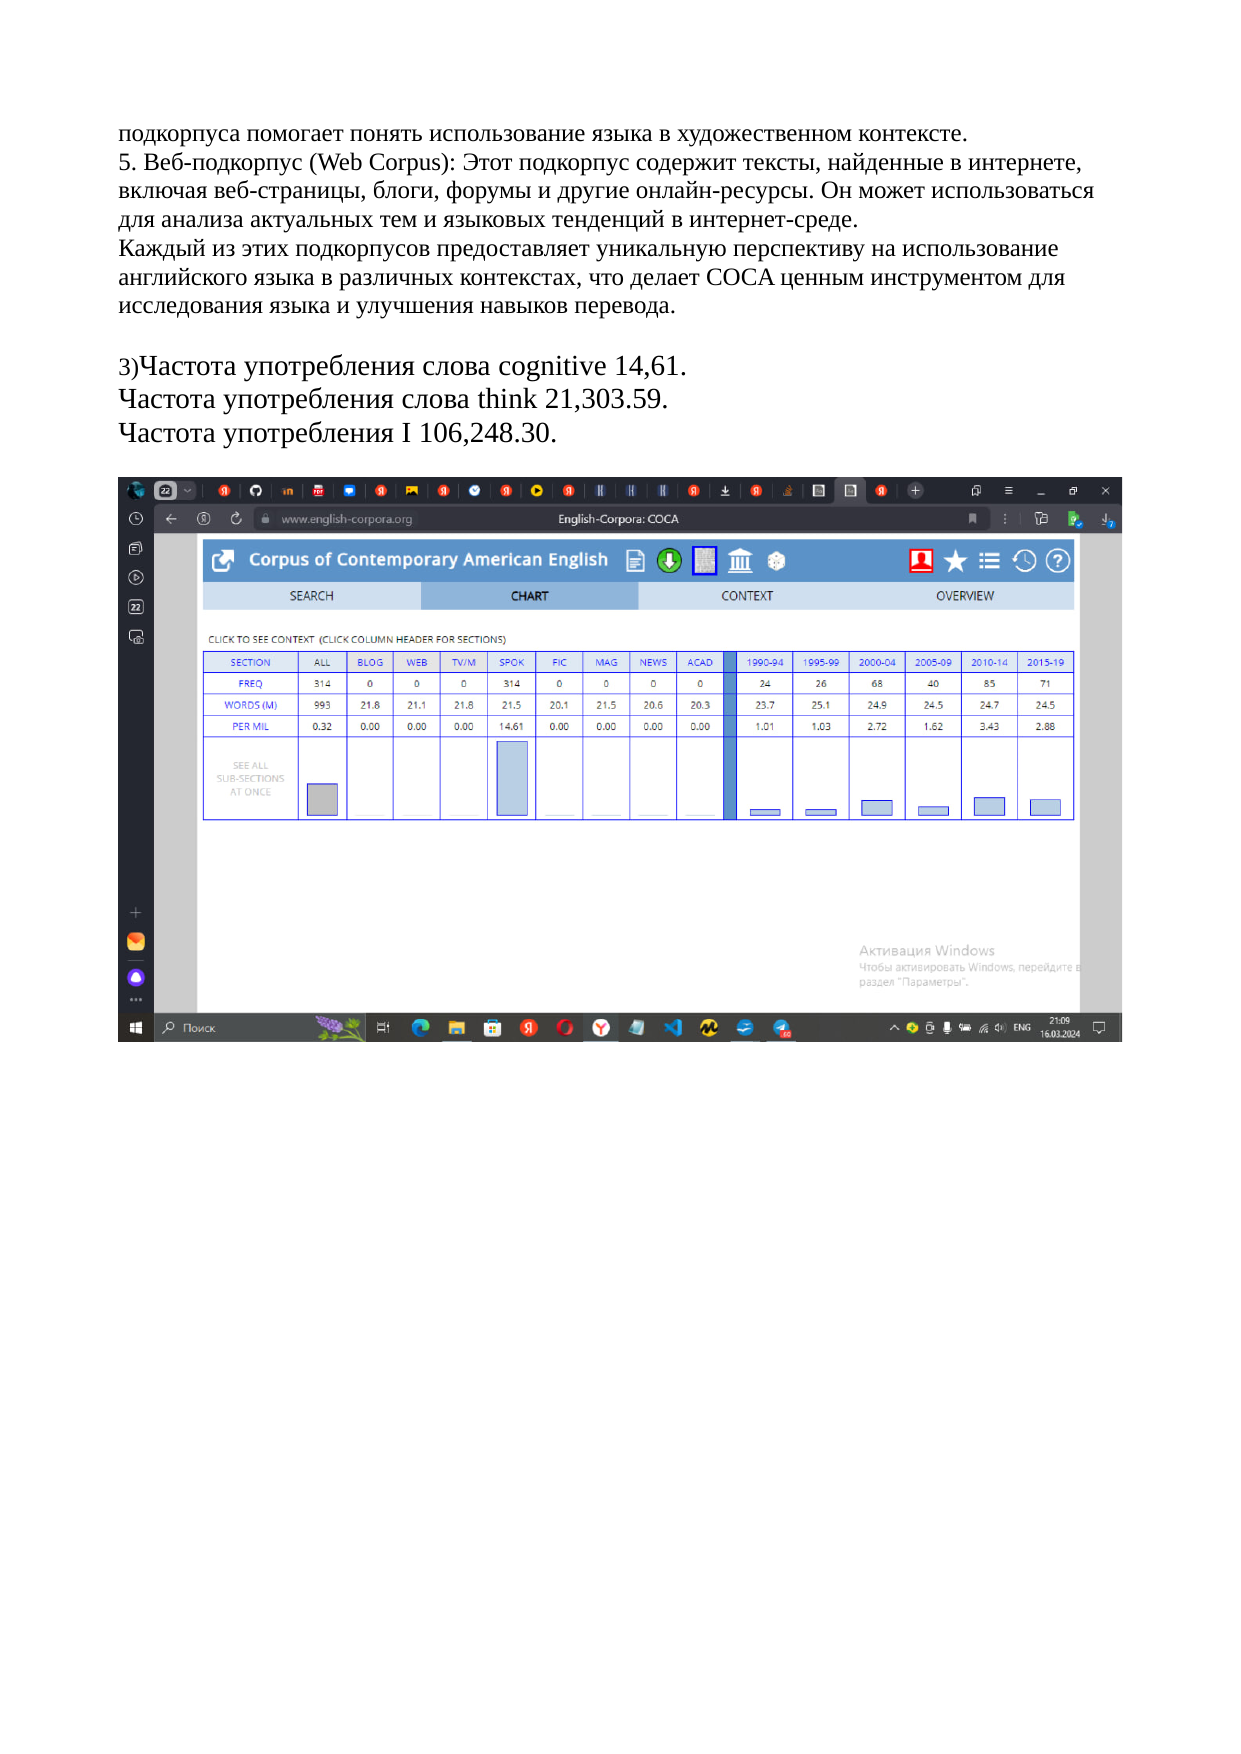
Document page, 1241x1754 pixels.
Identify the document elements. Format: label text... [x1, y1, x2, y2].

text 3)Частота употребления слова cognitive 14,61. [118, 348, 1122, 382]
text 5. Веб-подкорпус (Web Corpus): Этот подкорпус содержит тексты, найденные в интернете, включая веб-страницы, блоги, форумы и другие онлайн-ресурсы. Он может использоваться для анализа актуальных тем и языковых тенденций в интернет-среде. [118, 147, 1122, 233]
text Каждый из этих подкорпусов предоставляет уникальную перспективу на использование английского языка в различных контекстах, что делает COCA ценным инструментом для исследования языка и улучшения навыков перевода. [118, 233, 1122, 319]
text Частота употребления I 106,248.30. [118, 415, 1122, 449]
text подкорпуса помогает понять использование языка в художественном контексте. [118, 118, 1122, 147]
text Частота употребления слова think 21,303.59. [118, 382, 1122, 415]
picture [118, 477, 1123, 1042]
